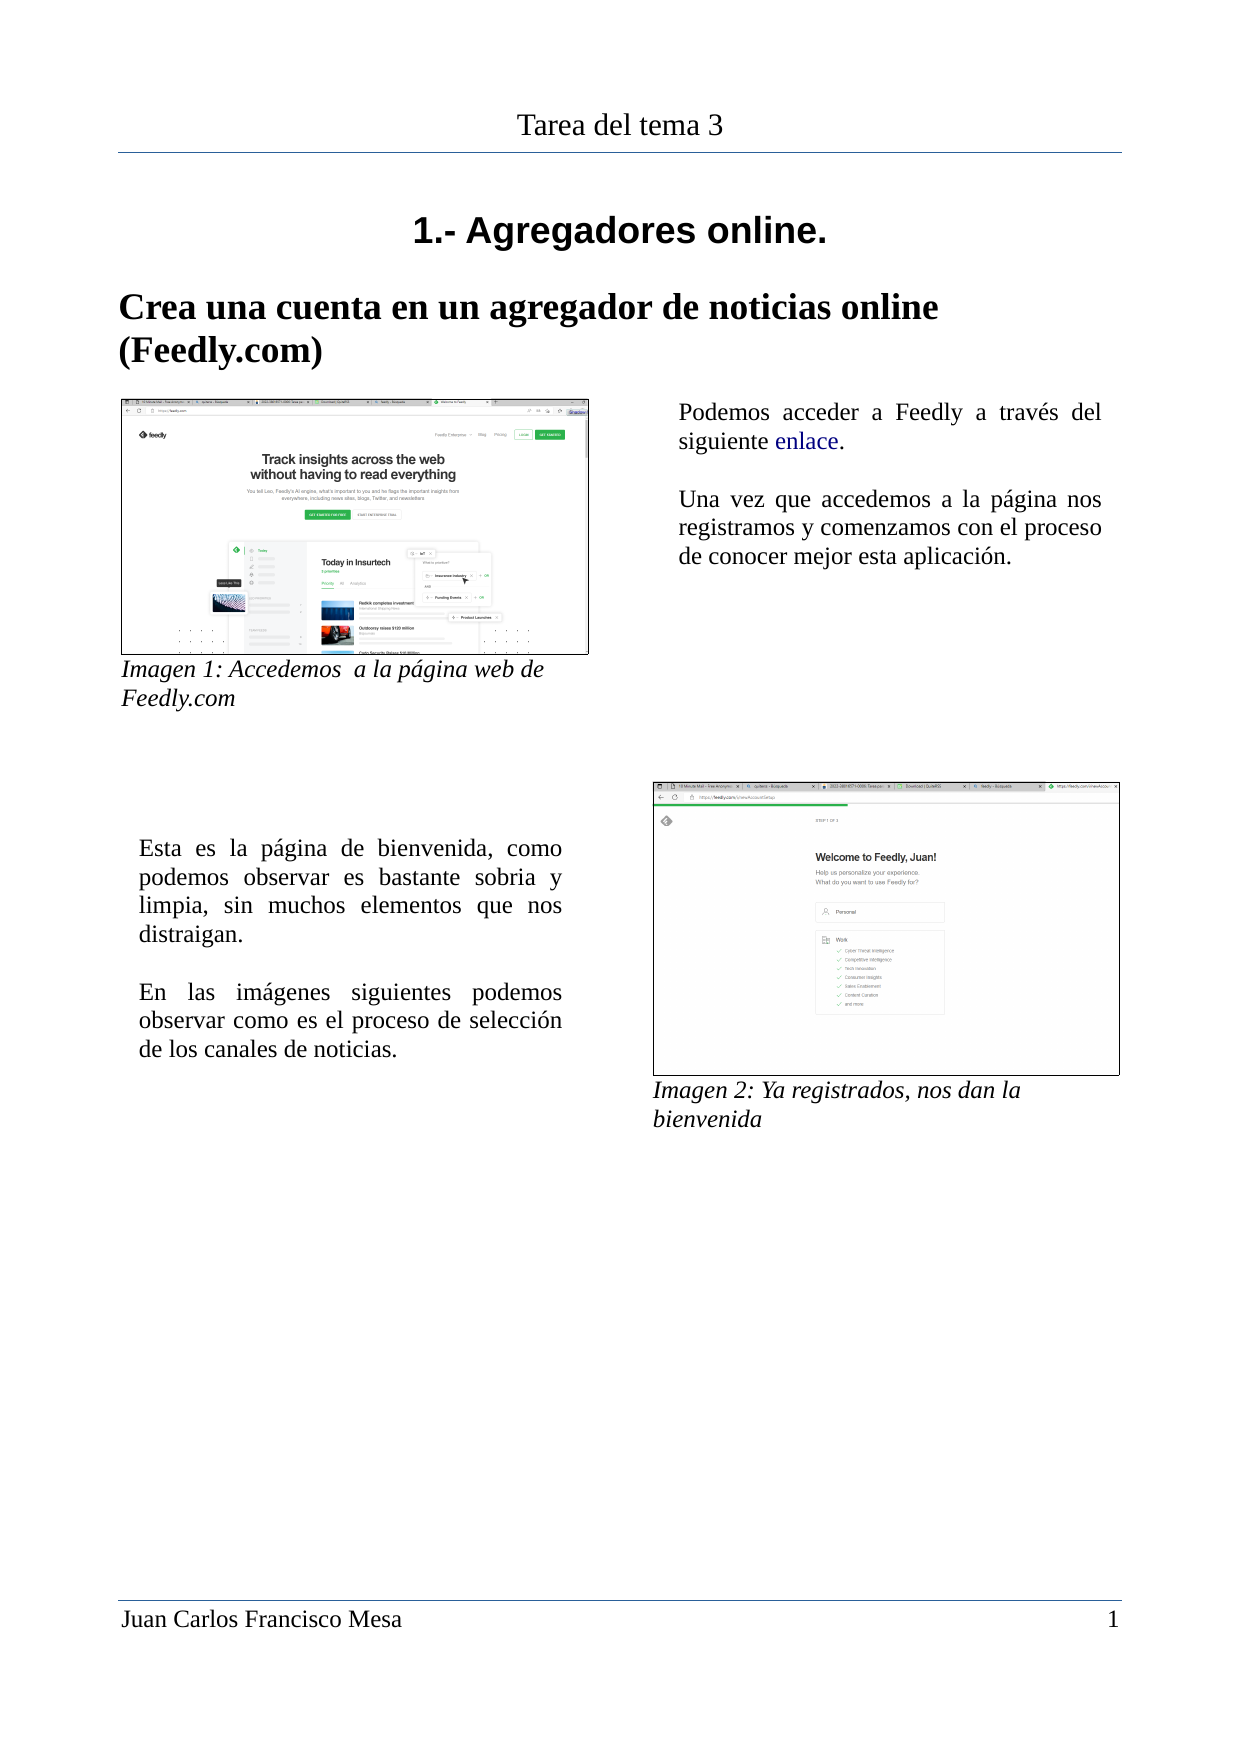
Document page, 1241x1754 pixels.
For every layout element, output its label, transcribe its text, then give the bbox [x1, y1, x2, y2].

picture [654, 783, 1119, 1075]
picture [122, 400, 588, 654]
text Imagen 2: Ya registrados, nos dan la bienvenida [653, 1076, 1119, 1132]
subtitle Crea una cuenta en un agregador de noticias online (Feedly.com) [118, 284, 1122, 371]
subtitle 1.- Agregadores online. [118, 208, 1122, 251]
text Imagen 1: Accedemos a la página web de Feedly.com [121, 655, 588, 712]
